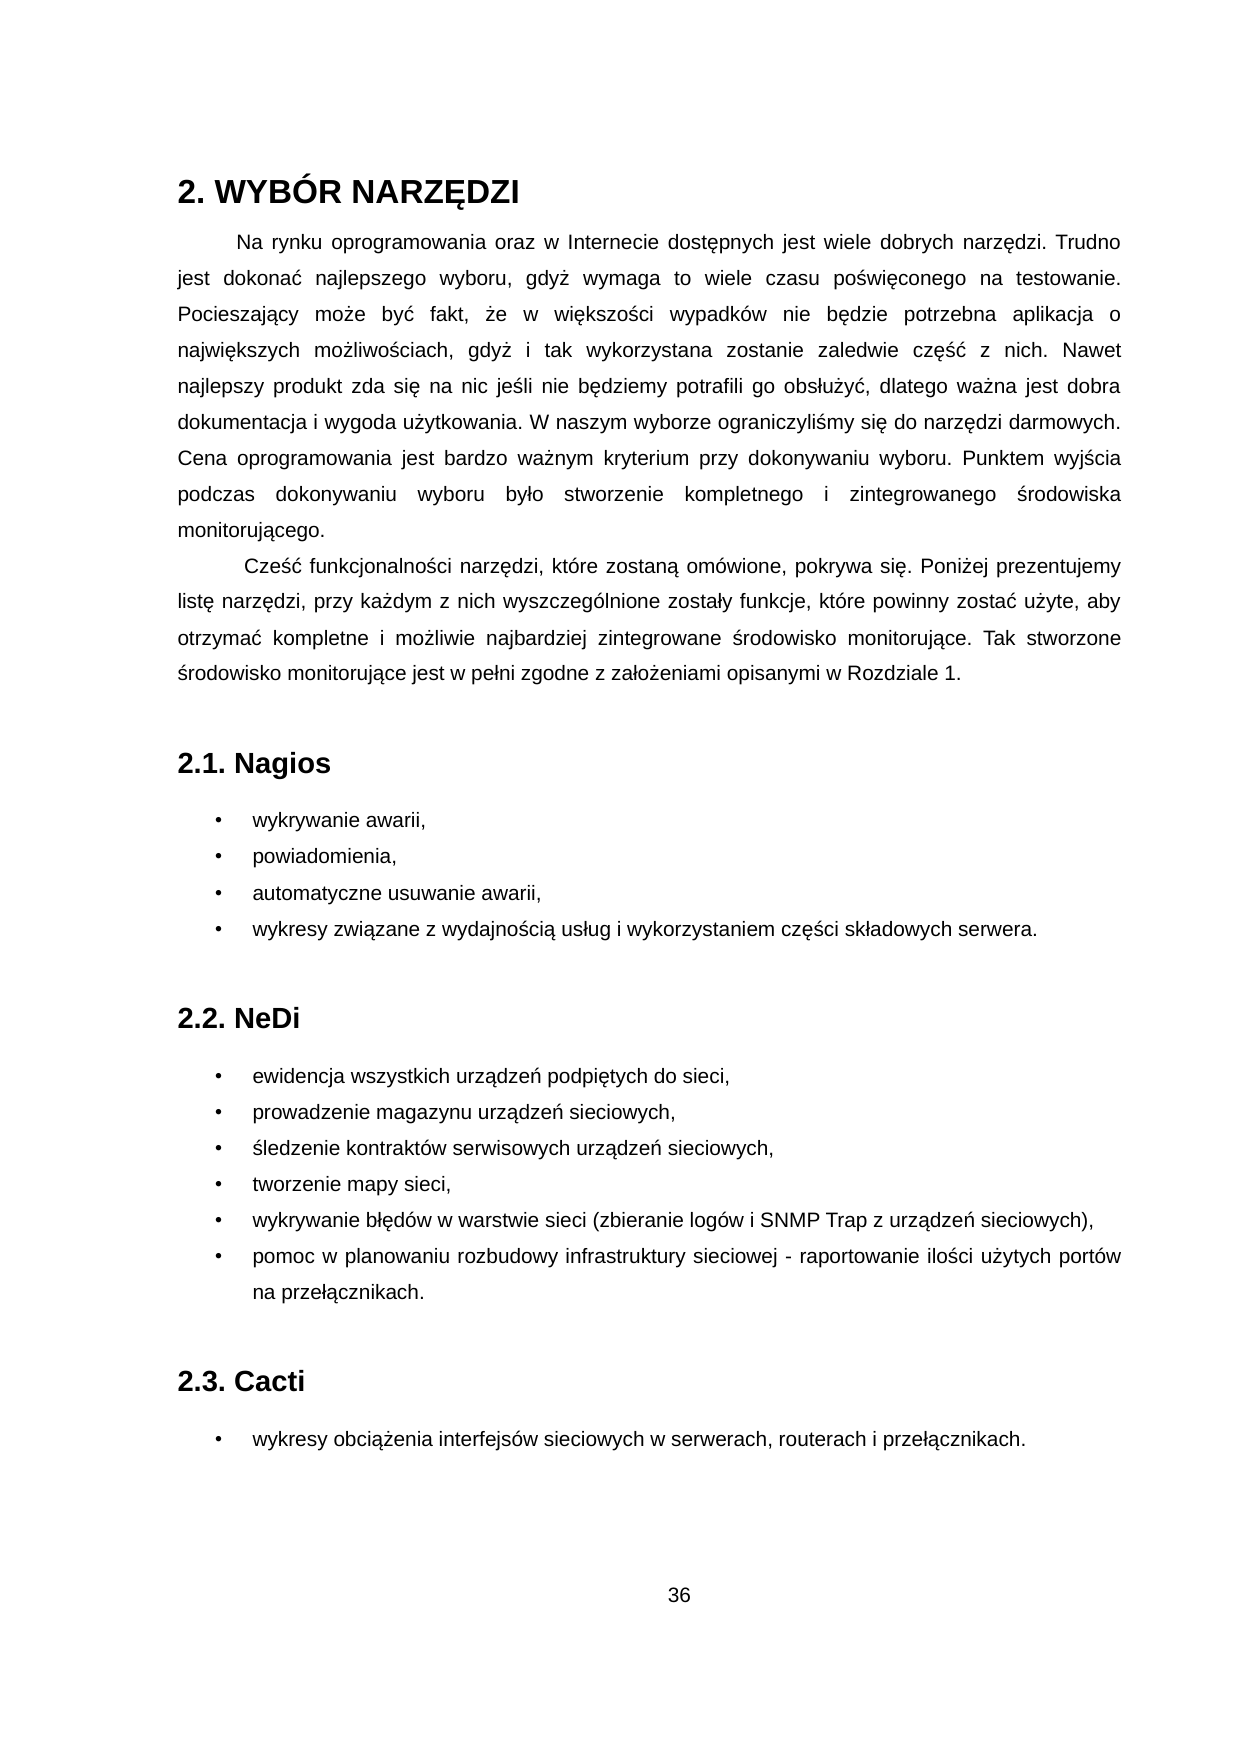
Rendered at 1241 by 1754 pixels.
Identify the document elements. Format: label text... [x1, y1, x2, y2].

text Cześć funkcjonalności narzędzi, które zostaną omówione, pokrywa się. Poniżej prezentujemy listę narzędzi, przy każdym z nich wyszczególnione zostały funkcje, które powinny zostać użyte, aby otrzymać kompletne i możliwie najbardziej zintegrowane środowisko monitorujące. Tak stworzone środowisko monitorujące jest w pełni zgodne z założeniami opisanymi w Rozdziale 1. [177, 553, 1122, 685]
subtitle 2.1. Nagios [177, 746, 1122, 779]
list wykrywanie błędów w warstwie sieci (zbieranie logów i SNMP Trap z urządzeń sieciowych), [215, 1208, 1122, 1232]
list ewidencja wszystkich urządzeń podpiętych do sieci, [215, 1064, 1122, 1088]
list śledzenie kontraktów serwisowych urządzeń sieciowych, [215, 1136, 1122, 1160]
list powiadomienia, [215, 844, 1122, 868]
subtitle 2.3. Cacti [177, 1364, 1122, 1398]
list wykresy związane z wydajnością usług i wykorzystaniem części składowych serwera. [215, 916, 1122, 941]
list pomoc w planowaniu rozbudowy infrastruktury sieciowej - raportowanie ilości użytych portów na przełącznikach. [215, 1244, 1122, 1304]
list tworzenie mapy sieci, [215, 1172, 1122, 1196]
subtitle 2.2. NeDi [177, 1001, 1122, 1034]
list wykrywanie awarii, [215, 808, 1122, 832]
list wykresy obciążenia interfejsów sieciowych w serwerach, routerach i przełącznikach. [215, 1427, 1122, 1451]
subtitle 2. WYBÓR NARZĘDZI [177, 172, 1122, 211]
text Na rynku oprogramowania oraz w Internecie dostępnych jest wiele dobrych narzędzi. Trudno jest dokonać najlepszego wyboru, gdyż wymaga to wiele czasu poświęconego na testowanie. Pocieszający może być fakt, że w większości wypadków nie będzie potrzebna aplikacja o największych możliwościach, gdyż i tak wykorzystana zostanie zaledwie część z nich. Nawet najlepszy produkt zda się na nic jeśli nie będziemy potrafili go obsłużyć, dlatego ważna jest dobra dokumentacja i wygoda użytkowania. W naszym wyborze ograniczyliśmy się do narzędzi darmowych. Cena oprogramowania jest bardzo ważnym kryterium przy dokonywaniu wyboru. Punktem wyjścia podczas dokonywaniu wyboru było stworzenie kompletnego i zintegrowanego środowiska monitorującego. [177, 230, 1122, 541]
list prowadzenie magazynu urządzeń sieciowych, [215, 1100, 1122, 1124]
list automatyczne usuwanie awarii, [215, 880, 1122, 904]
